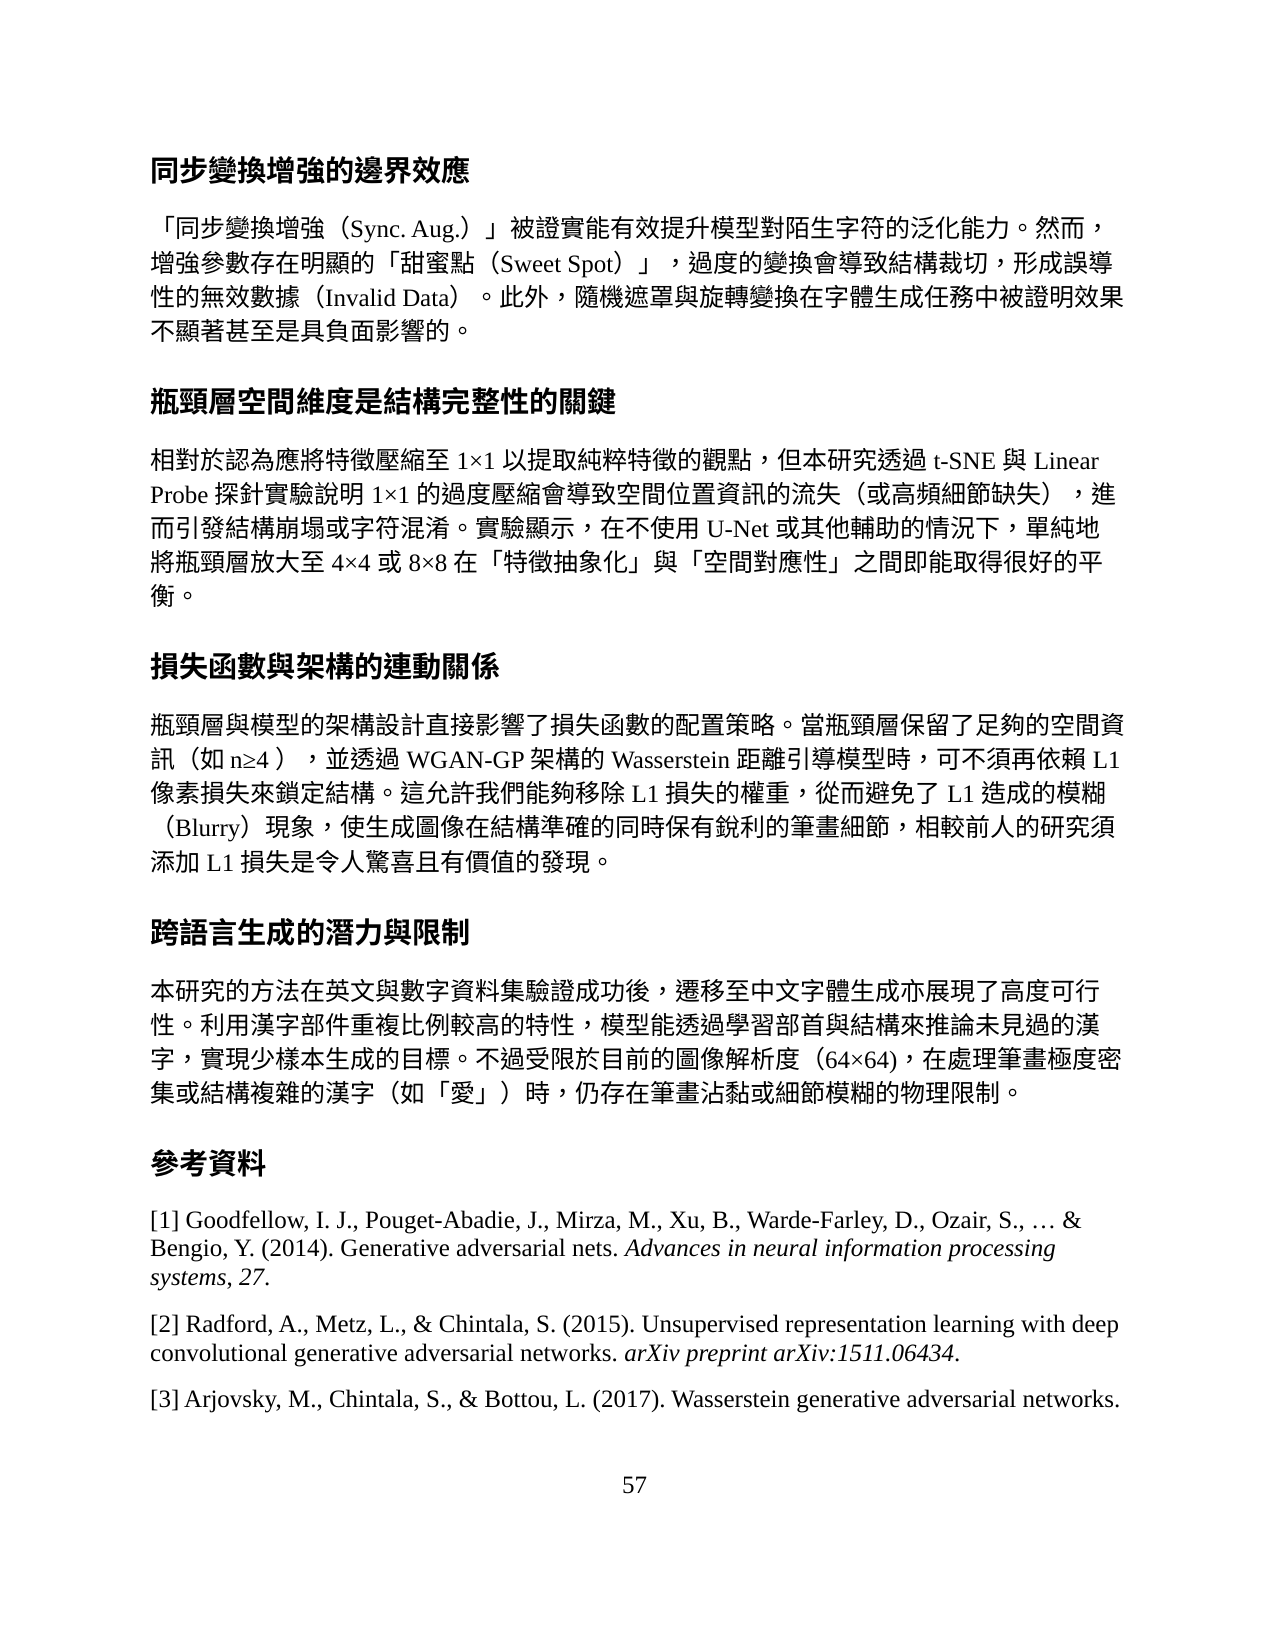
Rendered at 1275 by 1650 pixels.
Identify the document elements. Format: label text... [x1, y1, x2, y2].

text 本研究的方法在英文與數字資料集驗證成功後，遷移至中文字體生成亦展現了高度可行性。利用漢字部件重複比例較高的特性，模型能透過學習部首與結構來推論未見過的漢字，實現少樣本生成的目標。不過受限於目前的圖像解析度（64×64)，在處理筆畫極度密集或結構複雜的漢字（如「愛」）時，仍存在筆畫沾黏或細節模糊的物理限制。 [150, 973, 1125, 1109]
text 相對於認為應將特徵壓縮至 1×1 以提取純粹特徵的觀點，但本研究透過 t-SNE 與 Linear Probe 探針實驗說明 1×1 的過度壓縮會導致空間位置資訊的流失（或高頻細節缺失），進而引發結構崩塌或字符混淆。實驗顯示，在不使用 U-Net 或其他輔助的情況下，單純地將瓶頸層放大至 4×4 或 8×8 在「特徵抽象化」與「空間對應性」之間即能取得很好的平衡。 [150, 442, 1125, 613]
text [1] Goodfellow, I. J., Pouget-Abadie, J., Mirza, M., Xu, B., Warde-Farley, D., Ozair, S., … & Bengio, Y. (2014). Generative adversarial nets. Advances in neural information processing systems, 27. [150, 1205, 1125, 1291]
text 「同步變換增強（Sync. Aug.）」被證實能有效提升模型對陌生字符的泛化能力。然而，增強參數存在明顯的「甜蜜點（Sweet Spot）」，過度的變換會導致結構裁切，形成誤導性的無效數據（Invalid Data）。此外，隨機遮罩與旋轉變換在字體生成任務中被證明效果不顯著甚至是具負面影響的。 [150, 211, 1125, 347]
subtitle 參考資料 [150, 1143, 1125, 1183]
subtitle 瓶頸層空間維度是結構完整性的關鍵 [150, 381, 1125, 421]
subtitle 跨語言生成的潛力與限制 [150, 912, 1125, 952]
subtitle 同步變換增強的邊界效應 [150, 150, 1125, 190]
subtitle 損失函數與架構的連動關係 [150, 647, 1125, 686]
text 瓶頸層與模型的架構設計直接影響了損失函數的配置策略。當瓶頸層保留了足夠的空間資訊（如n≥4 ），並透過 WGAN-GP 架構的 Wasserstein 距離引導模型時，可不須再依賴 L1 像素損失來鎖定結構。這允許我們能夠移除 L1 損失的權重，從而避免了 L1 造成的模糊（Blurry）現象，使生成圖像在結構準確的同時保有銳利的筆畫細節，相較前人的研究須添加 L1 損失是令人驚喜且有價值的發現。 [150, 708, 1125, 878]
text [3] Arjovsky, M., Chintala, S., & Bottou, L. (2017). Wasserstein generative adversarial networks. [150, 1384, 1125, 1413]
text [2] Radford, A., Metz, L., & Chintala, S. (2015). Unsupervised representation learning with deep convolutional generative adversarial networks. arXiv preprint arXiv:1511.06434. [150, 1309, 1125, 1366]
